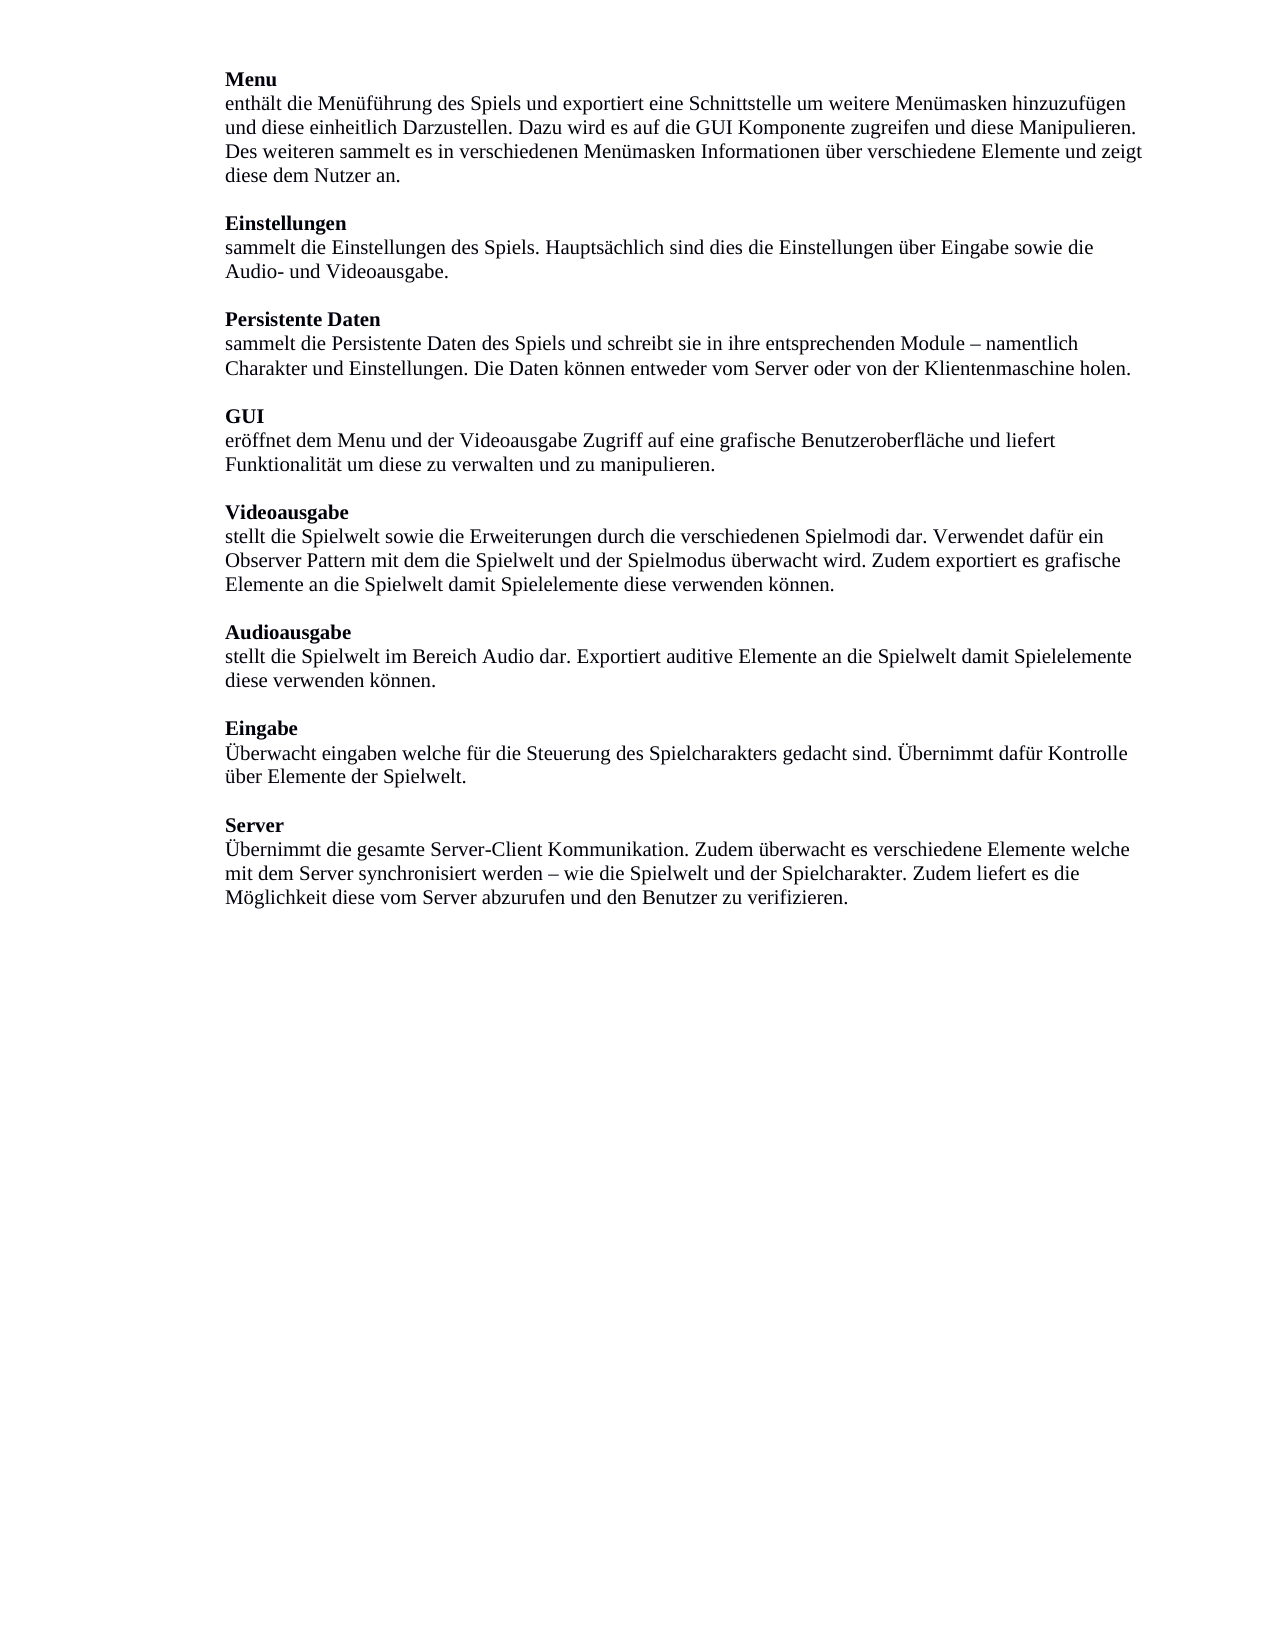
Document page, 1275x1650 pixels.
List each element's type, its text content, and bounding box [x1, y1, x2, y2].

text enthält die Menüführung des Spiels und exportiert eine Schnittstelle um weitere Menümasken hinzuzufügen und diese einheitlich Darzustellen. Dazu wird es auf die GUI Komponente zugreifen und diese Manipulieren. [225, 91, 1152, 139]
text Audioausgabe [225, 620, 1152, 644]
text stellt die Spielwelt sowie die Erweiterungen durch die verschiedenen Spielmodi dar. Verwendet dafür ein Observer Pattern mit dem die Spielwelt und der Spielmodus überwacht wird. Zudem exportiert es grafische Elemente an die Spielwelt damit Spielelemente diese verwenden können. [225, 524, 1152, 596]
text Videoausgabe [225, 500, 1152, 524]
text stellt die Spielwelt im Bereich Audio dar. Exportiert auditive Elemente an die Spielwelt damit Spielelemente diese verwenden können. [225, 644, 1152, 692]
text GUI [225, 403, 1152, 428]
text Server [225, 813, 1152, 837]
text sammelt die Einstellungen des Spiels. Hauptsächlich sind dies die Einstellungen über Eingabe sowie die Audio- und Videoausgabe. [225, 235, 1152, 283]
text Übernimmt die gesamte Server-Client Kommunikation. Zudem überwacht es verschiedene Elemente welche mit dem Server synchronisiert werden – wie die Spielwelt und der Spielcharakter. Zudem liefert es die Möglichkeit diese vom Server abzurufen und den Benutzer zu verifizieren. [225, 837, 1152, 909]
text Des weiteren sammelt es in verschiedenen Menümasken Informationen über verschiedene Elemente und zeigt diese dem Nutzer an. [225, 139, 1152, 187]
text Menu [225, 67, 1152, 91]
text Eingabe [225, 716, 1152, 740]
text eröffnet dem Menu und der Videoausgabe Zugriff auf eine grafische Benutzeroberfläche und liefert Funktionalität um diese zu verwalten und zu manipulieren. [225, 428, 1152, 476]
text Einstellungen [225, 211, 1152, 235]
text Überwacht eingaben welche für die Steuerung des Spielcharakters gedacht sind. Übernimmt dafür Kontrolle über Elemente der Spielwelt. [225, 740, 1152, 788]
text Persistente Daten sammelt die Persistente Daten des Spiels und schreibt sie in ihre entsprechenden Module – namentlich Charakter und Einstellungen. Die Daten können entweder vom Server oder von der Klientenmaschine holen. [225, 307, 1152, 379]
